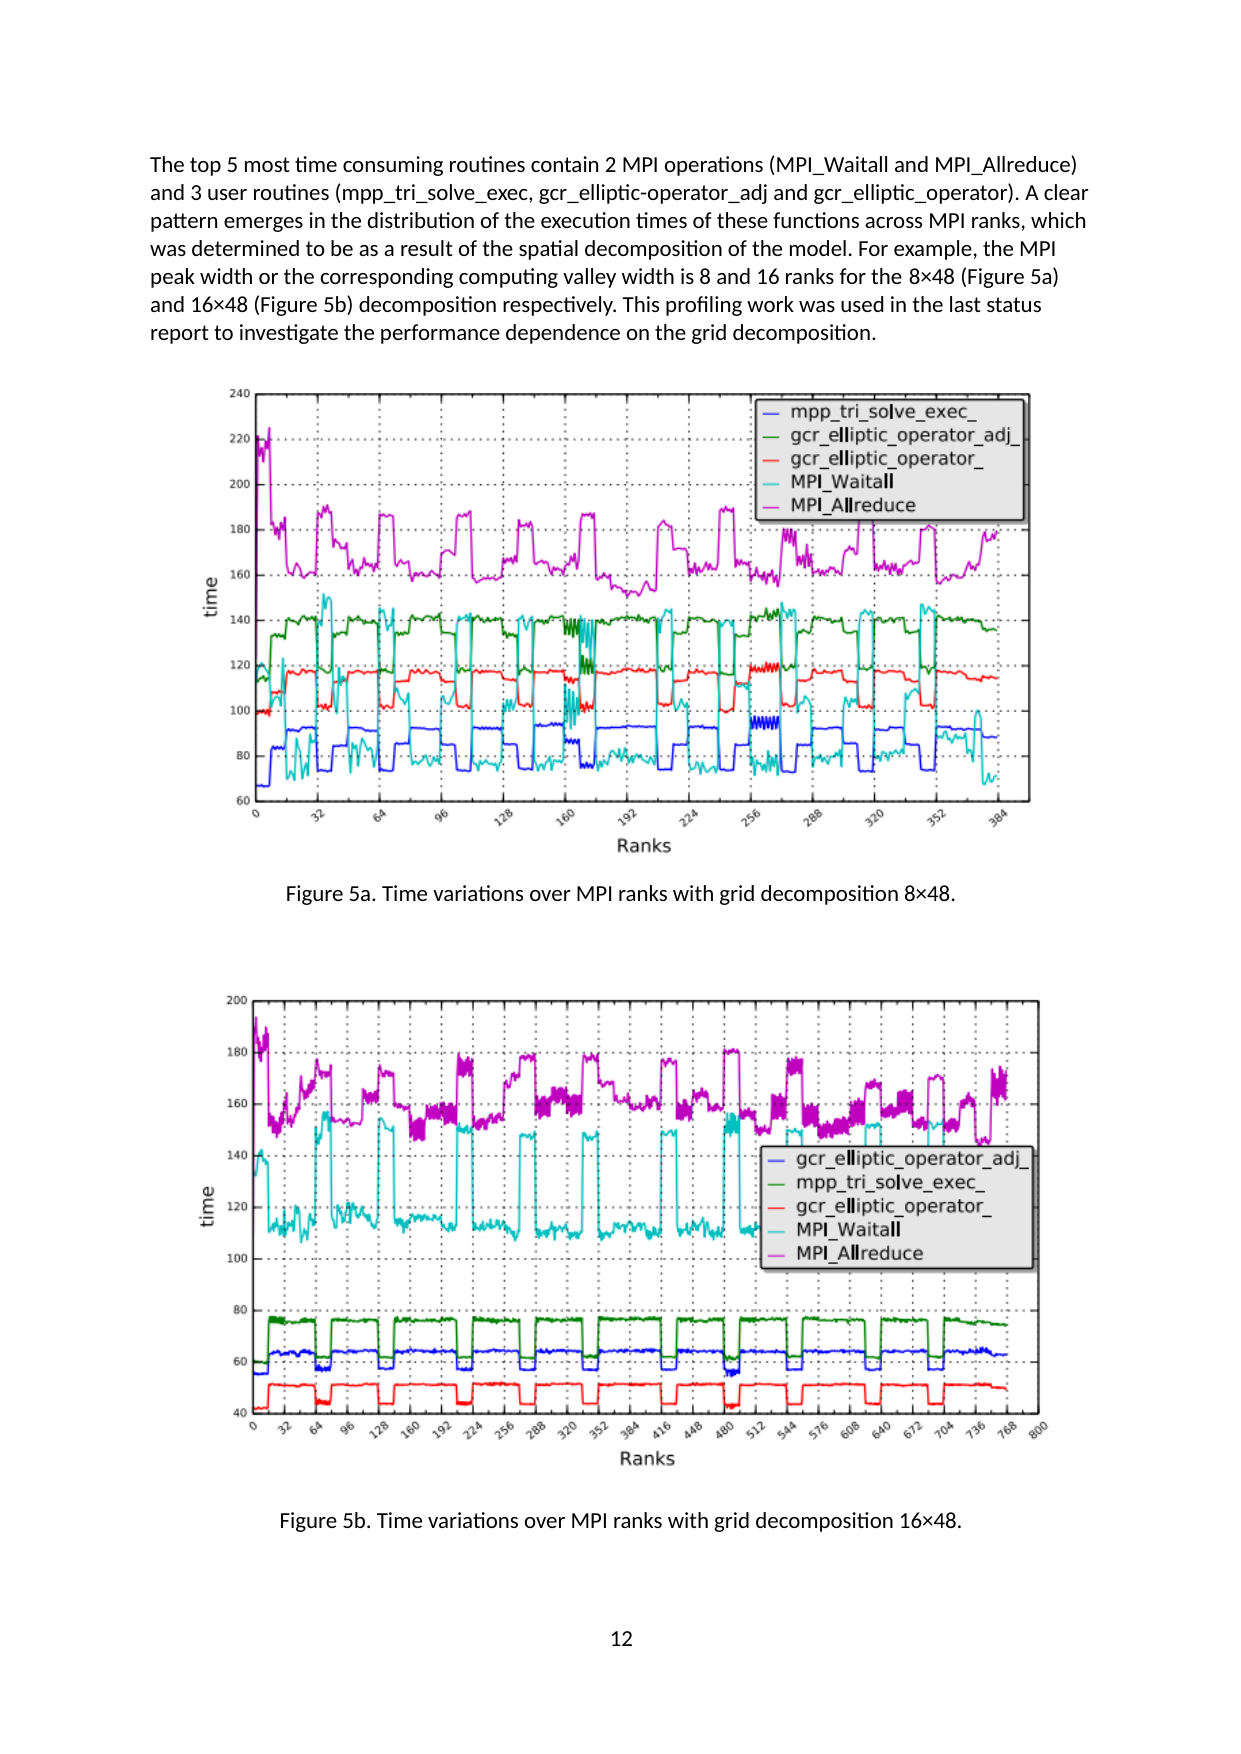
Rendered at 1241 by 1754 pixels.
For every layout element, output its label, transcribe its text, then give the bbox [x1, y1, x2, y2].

text Figure 5a. Time variations over MPI ranks with grid decomposition 8×48. [150, 879, 1092, 908]
text Figure 5b. Time variations over MPI ranks with grid decomposition 16×48. [150, 1506, 1092, 1534]
text The top 5 most time consuming routines contain 2 MPI operations (MPI_Waitall and MPI_Allreduce) and 3 user routines (mpp_tri_solve_exec, gcr_elliptic-operator_adj and gcr_elliptic_operator). A clear pattern emerges in the distribution of the execution times of these functions across MPI ranks, which was determined to be as a result of the spatial decomposition of the model. For example, the MPI peak width or the corresponding computing valley width is 8 and 16 ranks for the 8×48 (Figure 5a) and 16×48 (Figure 5b) decomposition respectively. This profiling work was used in the last status report to investigate the performance dependence on the grid decomposition. [150, 150, 1092, 346]
